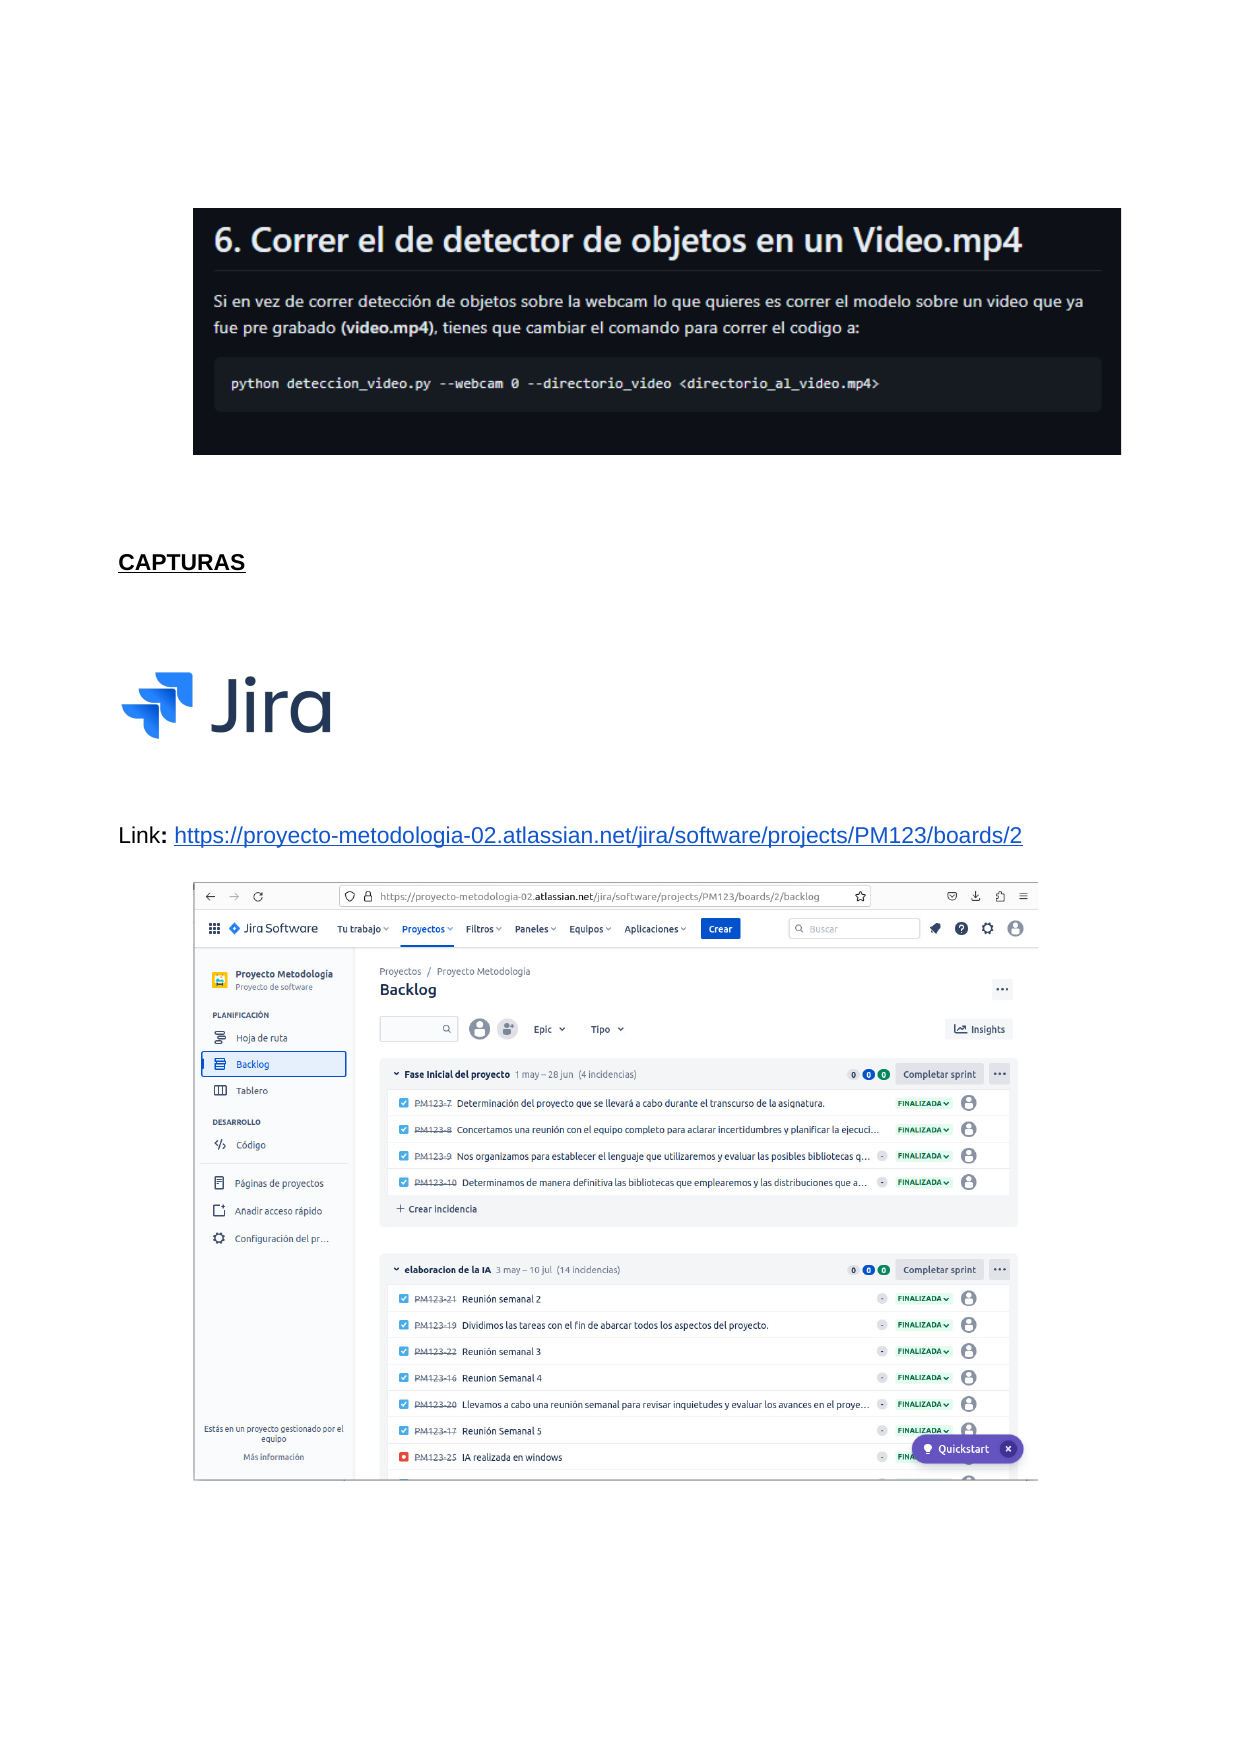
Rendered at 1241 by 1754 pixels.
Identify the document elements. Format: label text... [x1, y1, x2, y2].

text CAPTURAS [118, 549, 1122, 575]
picture [193, 882, 1039, 1481]
picture [118, 639, 337, 789]
picture [193, 208, 1122, 455]
text Link: https://proyecto-metodologia-02.atlassian.net/jira/software/projects/PM123/boards/2 [118, 822, 1122, 849]
